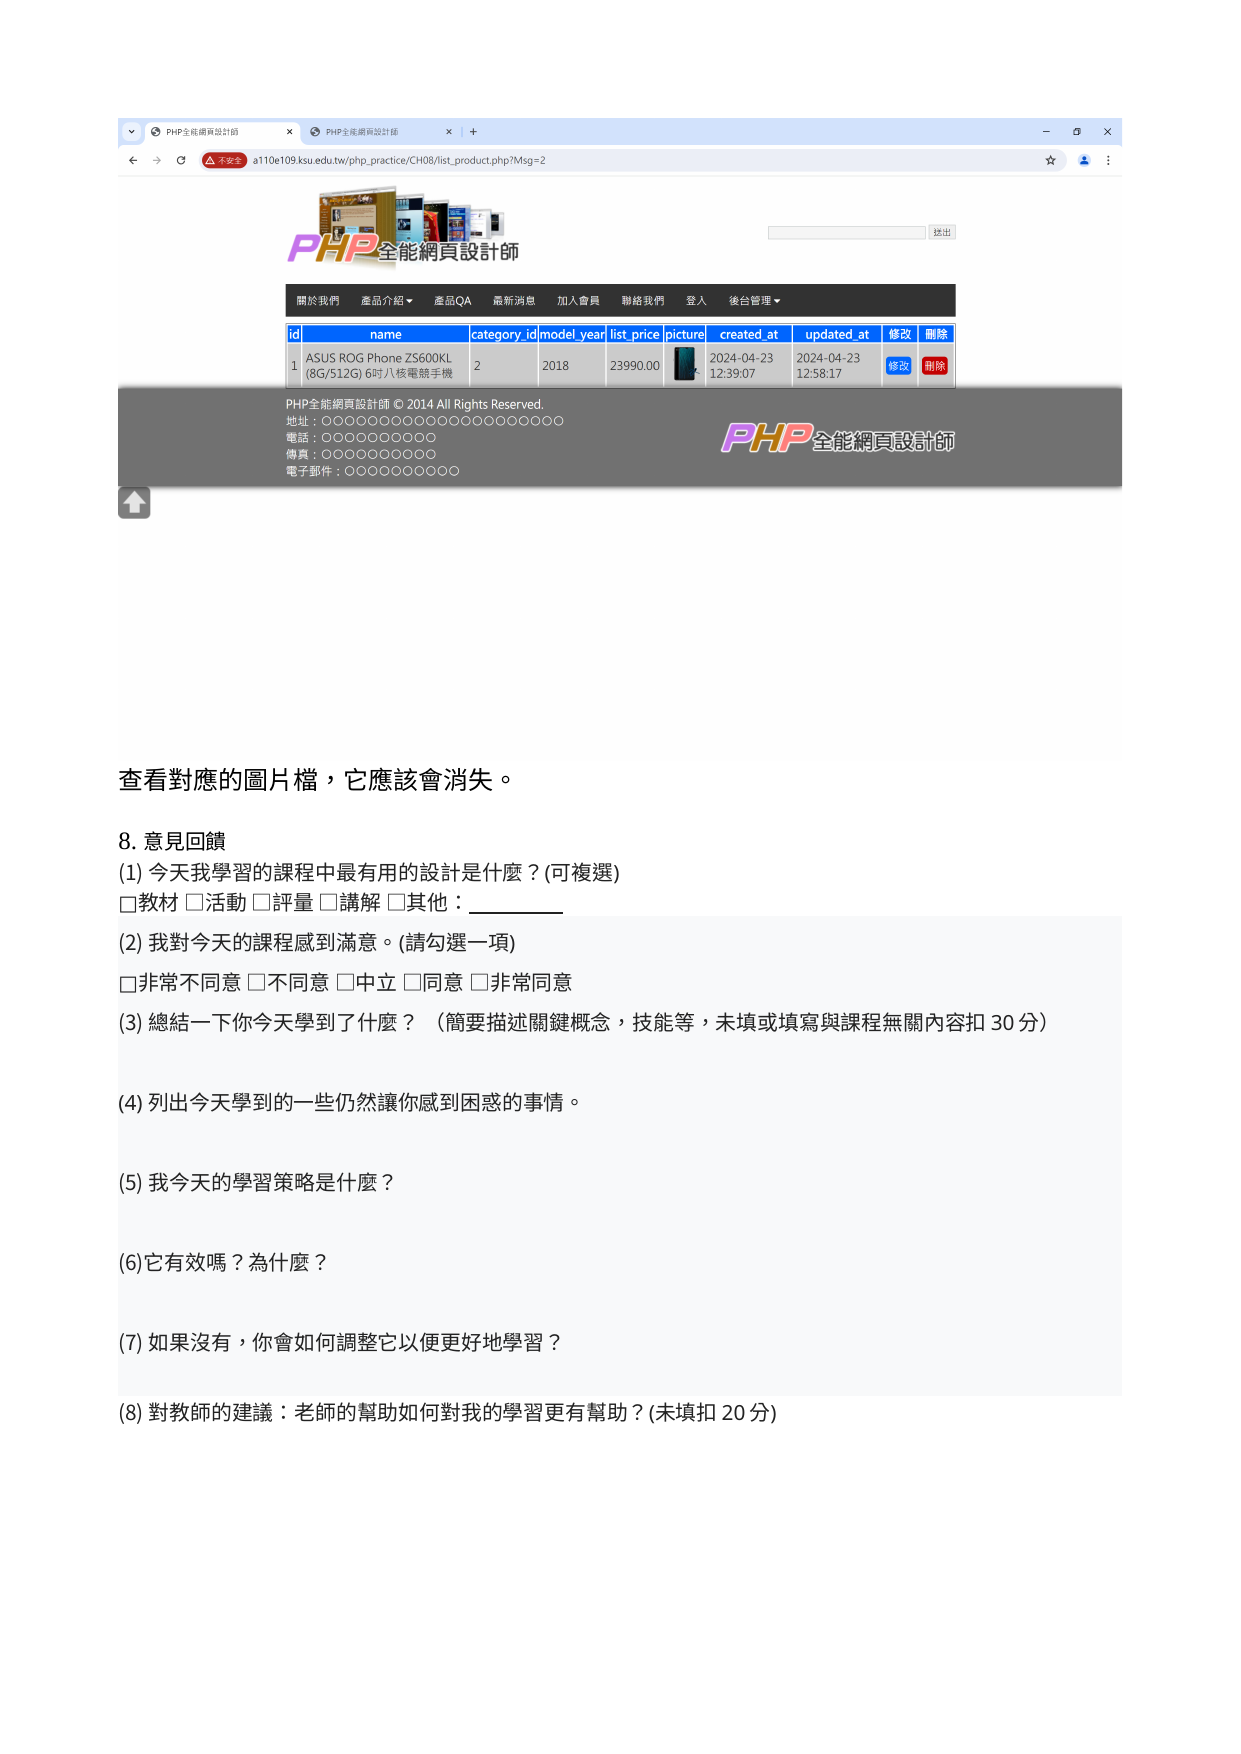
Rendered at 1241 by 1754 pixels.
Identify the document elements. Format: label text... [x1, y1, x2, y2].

text (6)它有效嗎？為什麼？ [118, 1236, 1122, 1276]
text (7) 如果沒有，你會如何調整它以便更好地學習？ [118, 1316, 1122, 1356]
text (5) 我今天的學習策略是什麼？ [118, 1156, 1122, 1196]
text □非常不同意 □不同意 □中立 □同意 □非常同意 [118, 956, 1122, 996]
text 8. 意見回饋 [118, 826, 1122, 856]
text (2) 我對今天的課程感到滿意。(請勾選一項) [118, 916, 1122, 956]
text □教材 □活動 □評量 □講解 □其他： [118, 886, 1122, 916]
text (1) 今天我學習的課程中最有用的設計是什麼？(可複選) [118, 856, 1122, 886]
text 查看對應的圖片檔，它應該會消失。 [118, 761, 1122, 797]
text (4) 列出今天學到的一些仍然讓你感到困惑的事情。 [118, 1076, 1122, 1116]
text (8) 對教師的建議：老師的幫助如何對我的學習更有幫助？(未填扣20分) [118, 1396, 1122, 1427]
text (3) 總結一下你今天學到了什麼？ （簡要描述關鍵概念，技能等，未填或填寫與課程無關內容扣30分） [118, 996, 1122, 1036]
